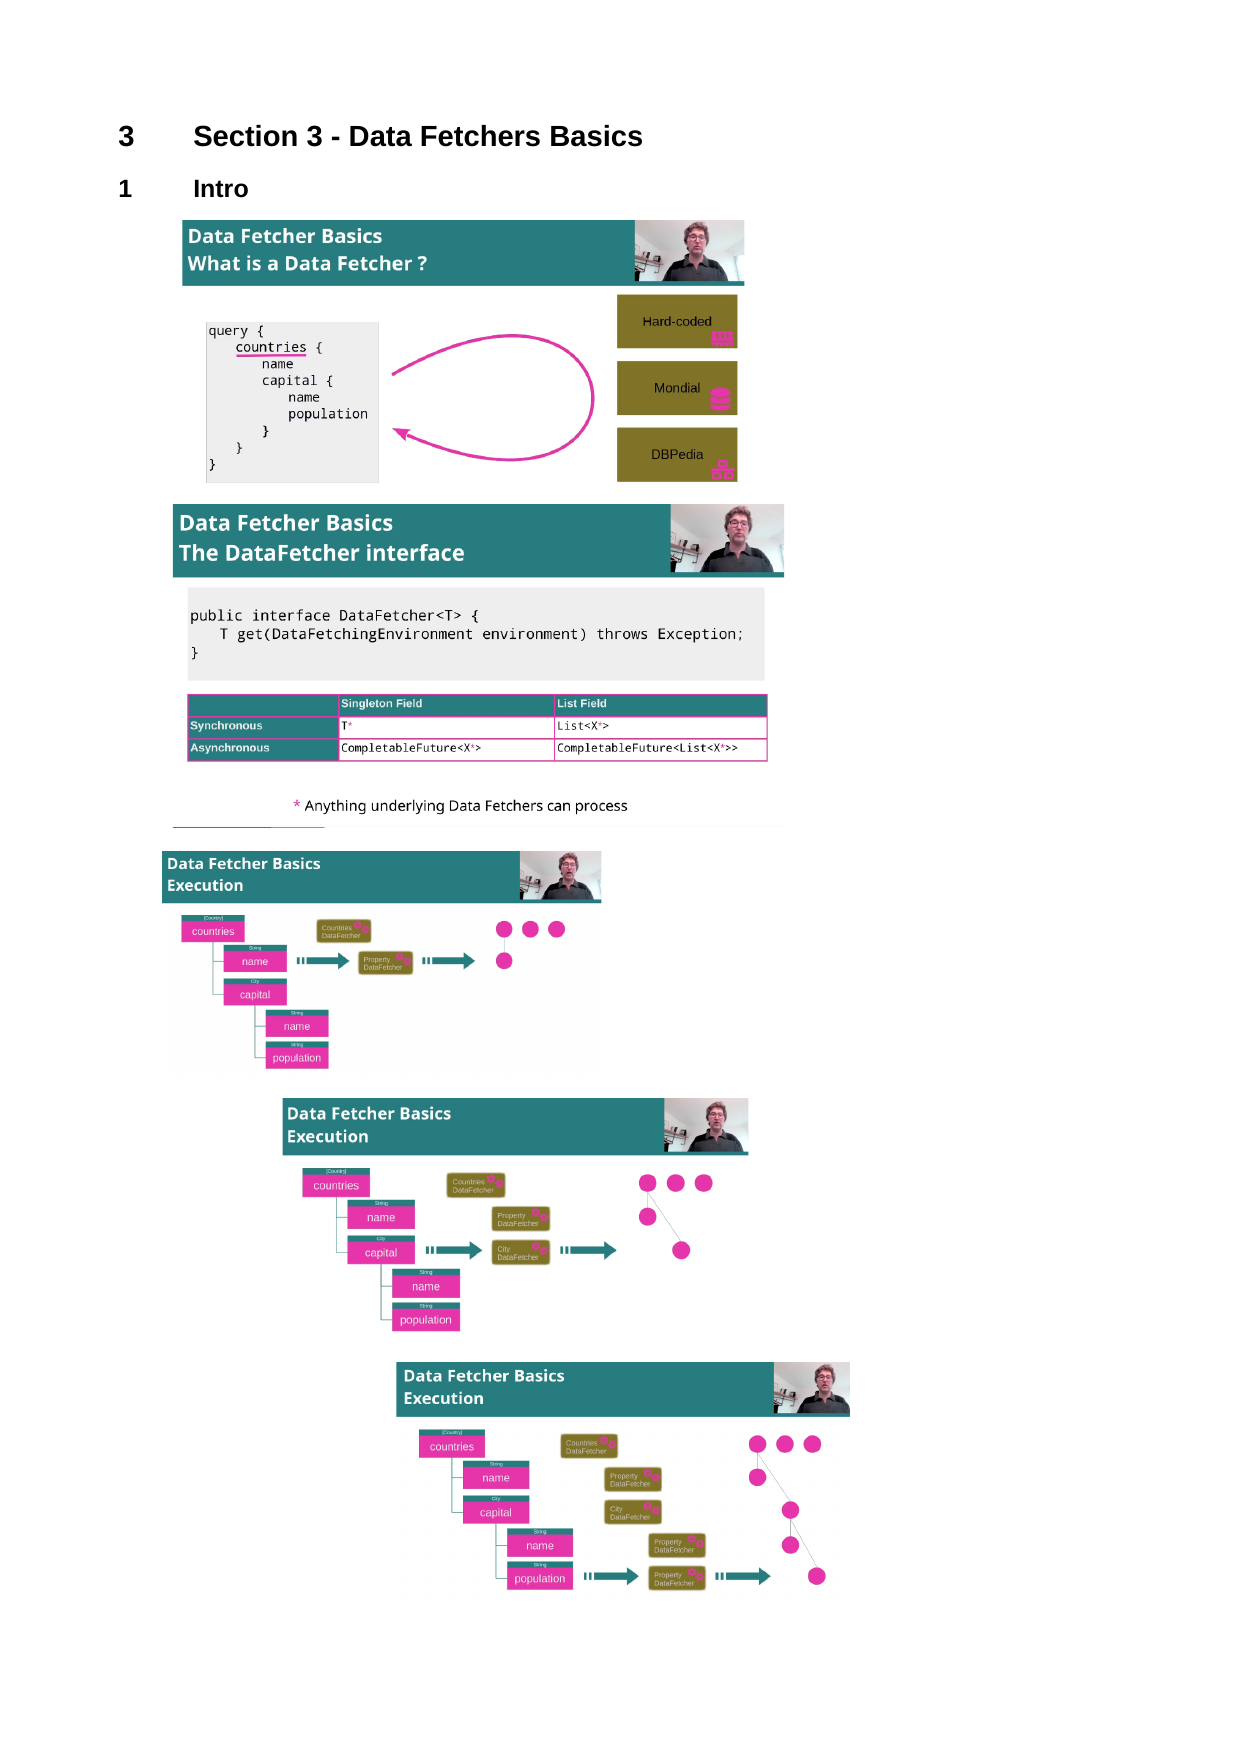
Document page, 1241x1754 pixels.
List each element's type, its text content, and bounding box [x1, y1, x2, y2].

picture [396, 1362, 850, 1600]
picture [162, 851, 602, 1078]
picture [182, 220, 745, 490]
picture [282, 1098, 749, 1338]
picture [172, 504, 785, 828]
subtitle Intro [118, 174, 1122, 202]
subtitle Section 3 - Data Fetchers Basics [118, 119, 1122, 153]
